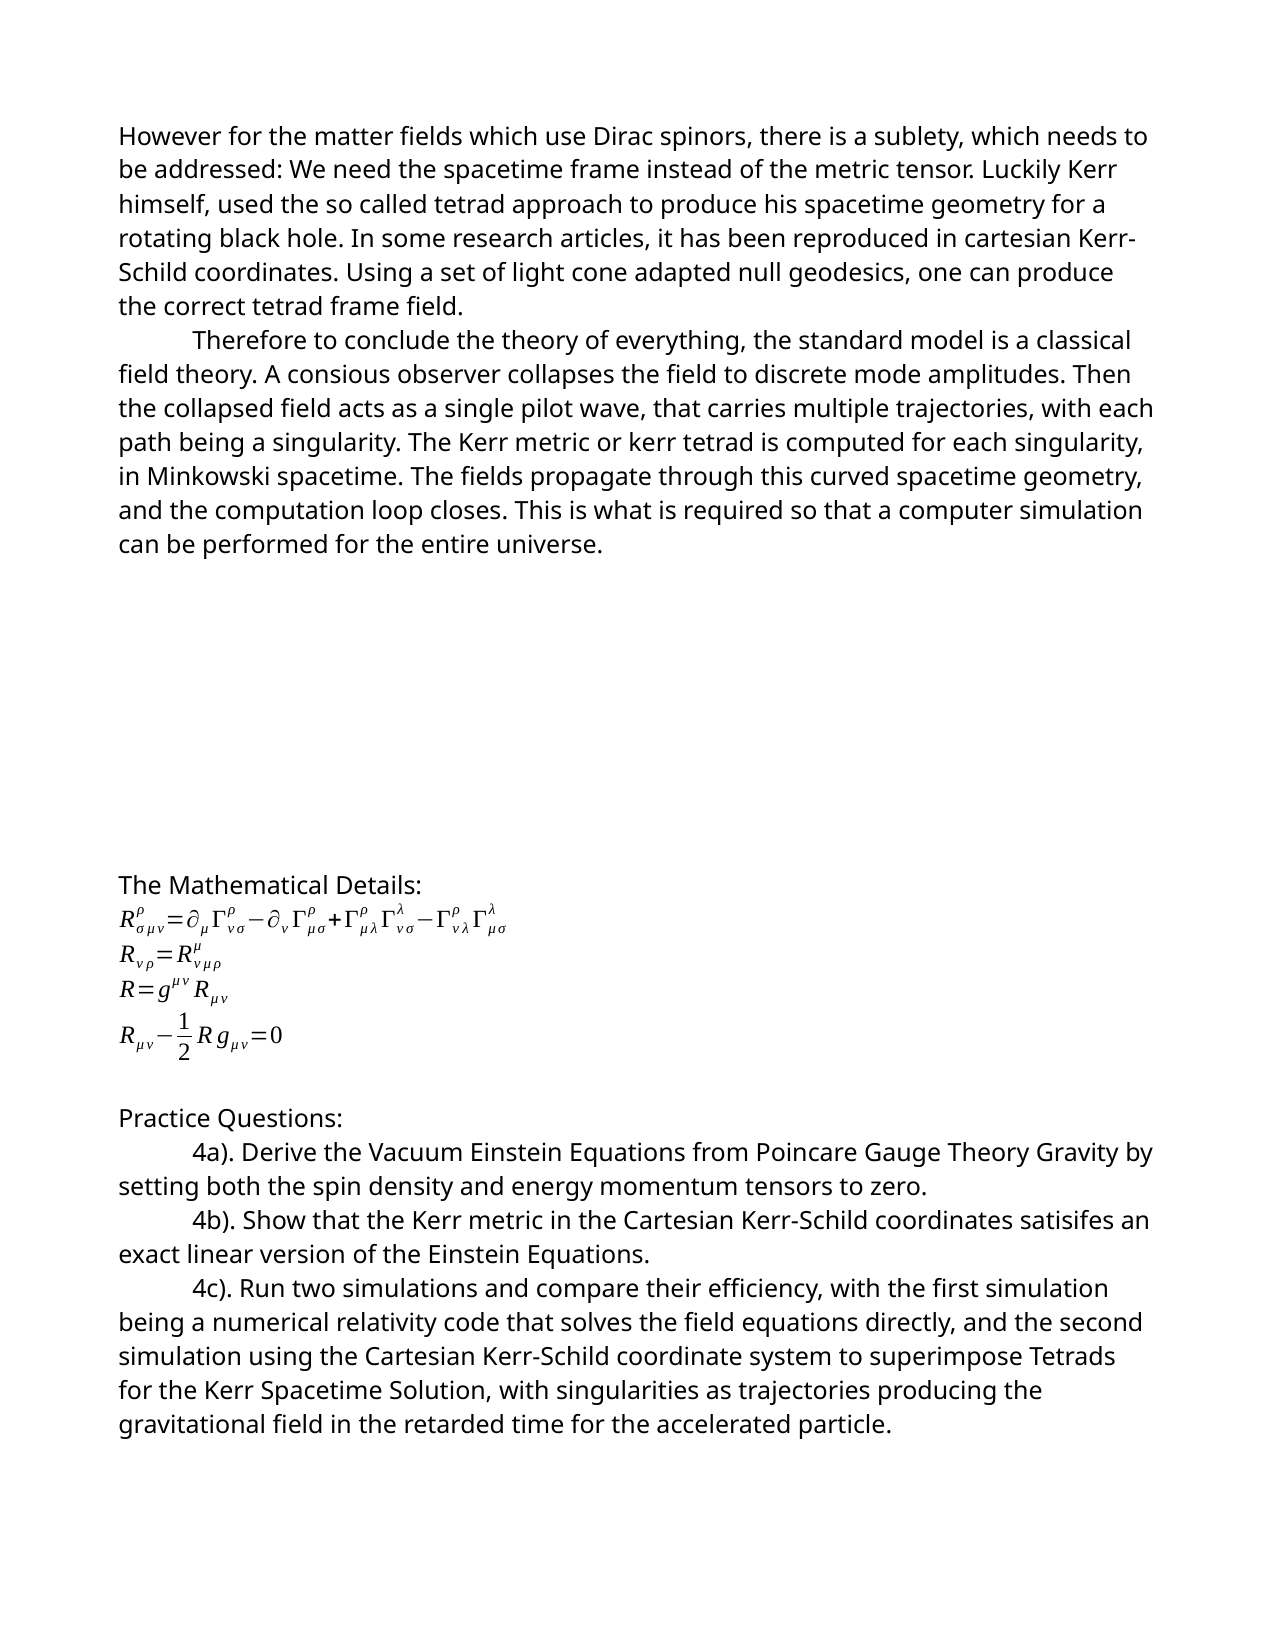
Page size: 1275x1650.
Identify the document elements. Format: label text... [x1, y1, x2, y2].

text The Mathematical Details: [118, 867, 1157, 902]
text 4c). Run two simulations and compare their efficiency, with the first simulation being a numerical relativity code that solves the field equations directly, and the second simulation using the Cartesian Kerr-Schild coordinate system to superimpose Tetrads for the Kerr Spacetime Solution, with singularities as trajectories producing the gravitational field in the retarded time for the accelerated particle. [118, 1271, 1157, 1441]
text Practice Questions: [118, 1100, 1157, 1134]
text 4b). Show that the Kerr metric in the Cartesian Kerr-Schild coordinates satisifes an exact linear version of the Einstein Equations. [118, 1202, 1157, 1271]
text However for the matter fields which use Dirac spinors, there is a sublety, which needs to be addressed: We need the spacetime frame instead of the metric tensor. Luckily Kerr himself, used the so called tetrad approach to produce his spacetime geometry for a rotating black hole. In some research articles, it has been reproduced in cartesian Kerr-Schild coordinates. Using a set of light cone adapted null geodesics, one can produce the correct tetrad frame field. [118, 118, 1157, 322]
text 4a). Derive the Vacuum Einstein Equations from Poincare Gauge Theory Gravity by setting both the spin density and energy momentum tensors to zero. [118, 1134, 1157, 1202]
text Therefore to conclude the theory of everything, the standard model is a classical field theory. A consious observer collapses the field to discrete mode amplitudes. Then the collapsed field acts as a single pilot wave, that carries multiple trajectories, with each path being a singularity. The Kerr metric or kerr tetrad is computed for each singularity, in Minkowski spacetime. The fields propagate through this curved spacetime geometry, and the computation loop closes. This is what is required so that a computer simulation can be performed for the entire universe. [118, 322, 1157, 561]
